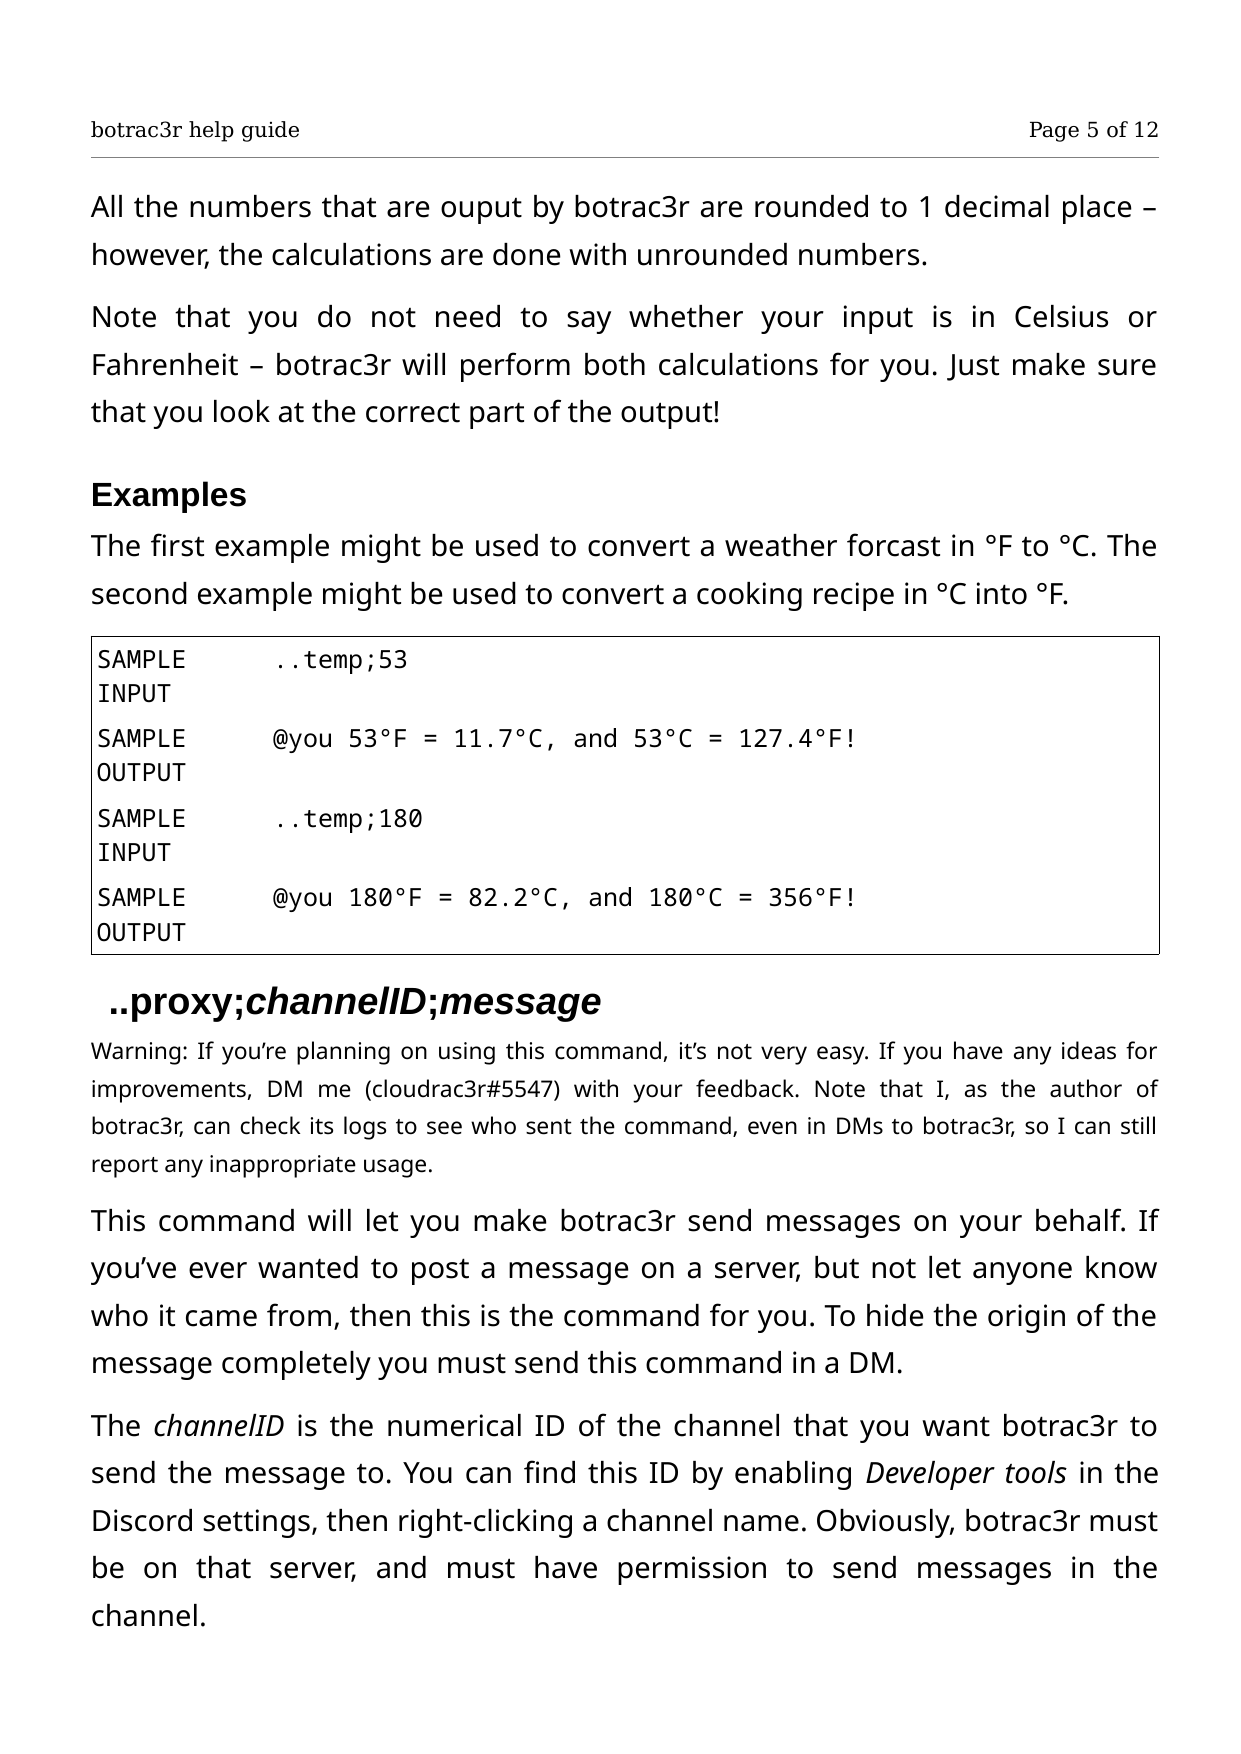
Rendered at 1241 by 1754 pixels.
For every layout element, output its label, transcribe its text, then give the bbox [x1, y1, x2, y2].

text The channelID is the numerical ID of the channel that you want botrac3r to send the message to. You can find this ID by enabling Developer tools in the Discord settings, then right-clicking a channel name. Obviously, botrac3r must be on that server, and must have permission to send messages in the channel. [91, 1405, 1159, 1635]
table_header SAMPLE INPUT [92, 637, 267, 715]
text Warning: If you’re planning on using this command, it’s not very easy. If you have any ideas for improvements, DM me (cloudrac3r#5547) with your feedback. Note that I, as the author of botrac3r, can check its logs to see who sent the command, even in DMs to botrac3r, so I can still report any inappropriate usage. [91, 1035, 1159, 1179]
table_cell @you 180°F = 82.2°C, and 180°C = 356°F! [267, 874, 1159, 954]
table_cell ..temp;180 [267, 795, 1159, 874]
table_cell SAMPLE OUTPUT [92, 874, 267, 954]
table_header ..temp;53 [267, 637, 1159, 715]
text Note that you do not need to say whether your input is in Celsius or Fahrenheit – botrac3r will perform both calculations for you. Just make sure that you look at the correct part of the output! [91, 296, 1159, 431]
text All the numbers that are ouput by botrac3r are rounded to 1 decimal place – however, the calculations are done with unrounded numbers. [91, 187, 1159, 274]
text This command will let you make botrac3r send messages on your behalf. If you’ve ever wanted to post a message on a server, but not let anyone know who it came from, then this is the command for you. To hide the origin of the message completely you must send this command in a DM. [91, 1200, 1159, 1382]
table_cell SAMPLE INPUT [92, 795, 267, 874]
subtitle ..proxy;channelID;message [108, 979, 1159, 1023]
subtitle Examples [91, 474, 1159, 513]
text The first example might be used to convert a weather forcast in °F to °C. The second example might be used to convert a cooking recipe in °C into °F. [91, 526, 1159, 613]
table_cell SAMPLE OUTPUT [92, 715, 267, 795]
table_cell @you 53°F = 11.7°C, and 53°C = 127.4°F! [267, 715, 1159, 795]
